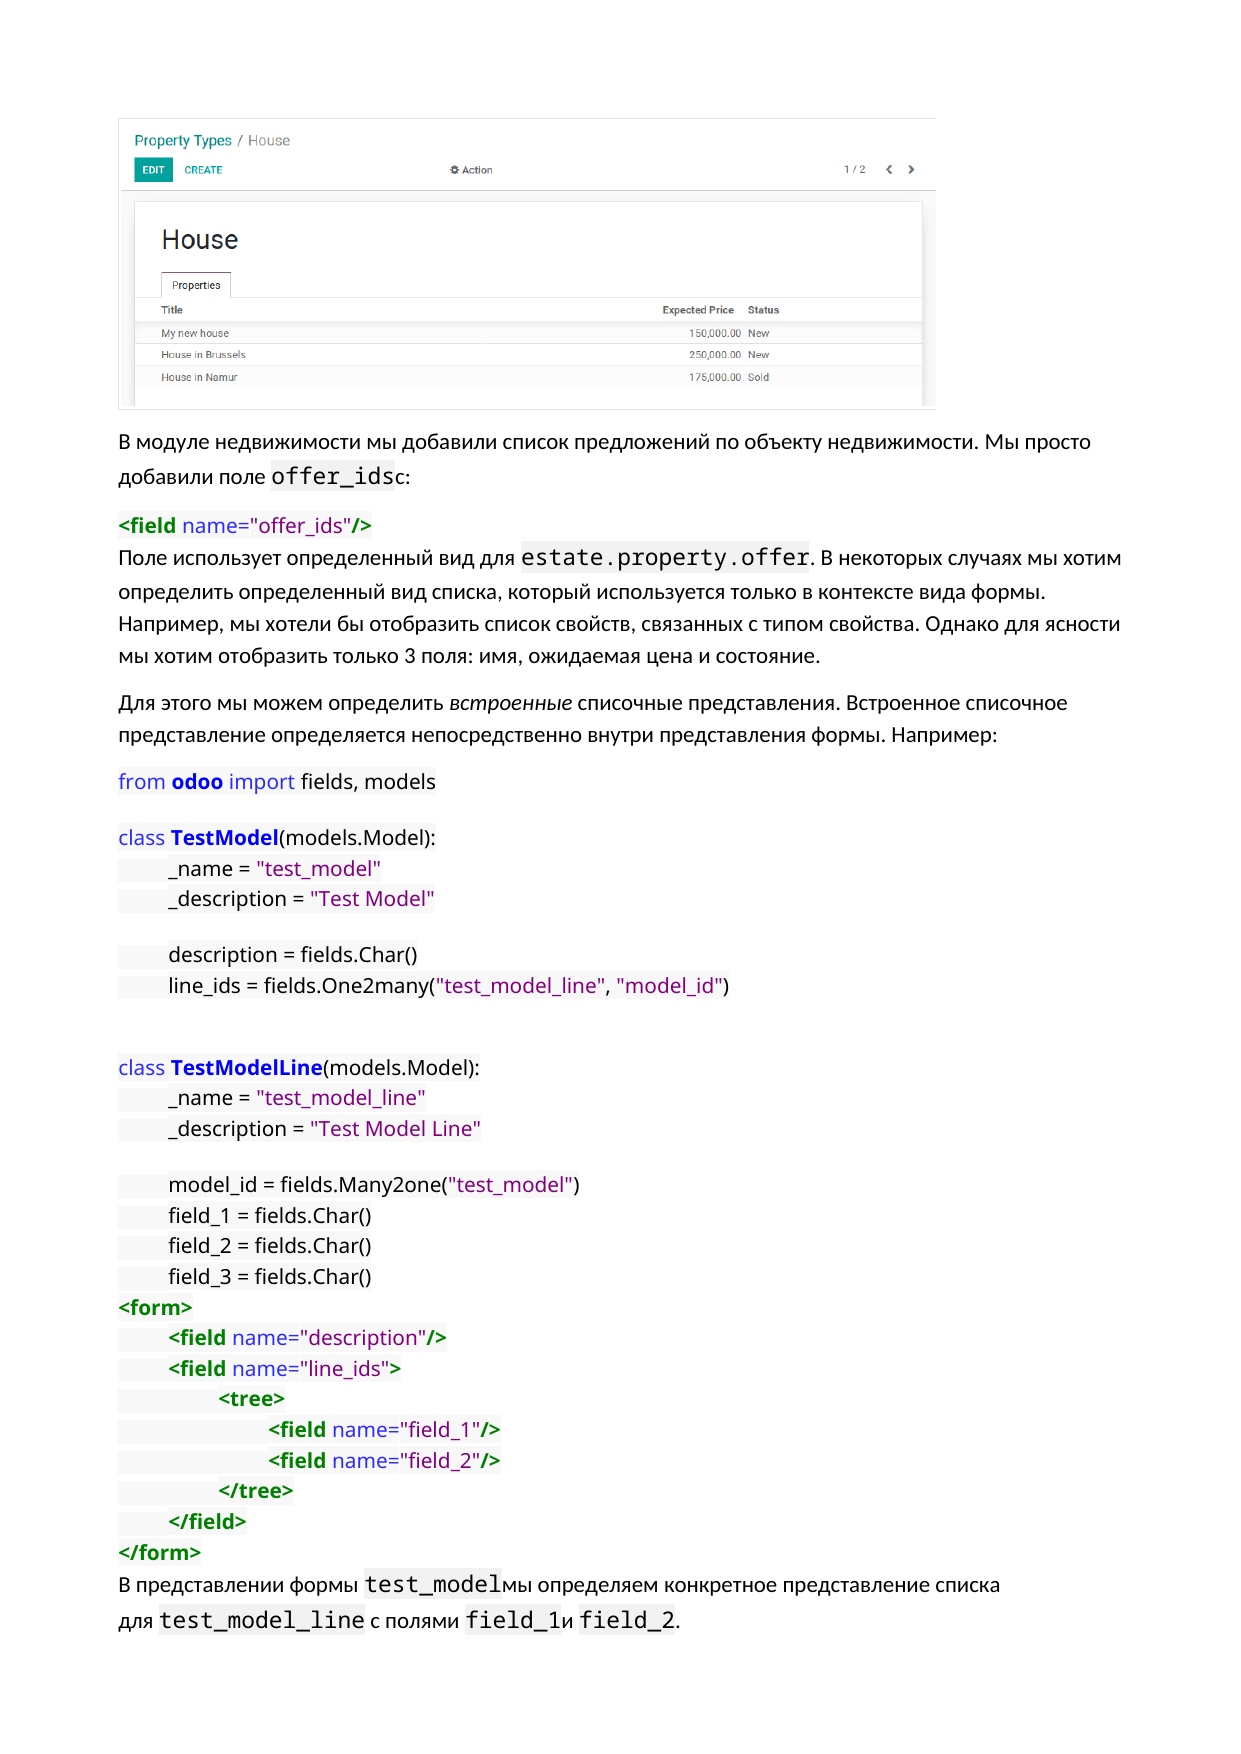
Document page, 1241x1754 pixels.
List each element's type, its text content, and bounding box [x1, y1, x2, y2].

text <field name="offer_ids"/> [118, 511, 1122, 539]
text _name = "test_model_line" [118, 1083, 1122, 1112]
text field_1 = fields.Char() [118, 1201, 1122, 1229]
text Поле использует определенный вид для estate.property.offer. В некоторых случаях мы хотим определить определенный вид списка, который используется только в контексте вида формы. Например, мы хотели бы отобразить список свойств, связанных с типом свойства. Однако для ясности мы хотим отобразить только 3 поля: имя, ожидаемая цена и состояние. [118, 541, 1122, 669]
text <field name="description"/> [118, 1323, 1122, 1352]
text <field name="line_ids"> [118, 1354, 1122, 1382]
text line_ids = fields.One2many("test_model_line", "model_id") [118, 971, 1122, 999]
text _description = "Test Model" [118, 884, 1122, 913]
text class TestModelLine(models.Model): [118, 1053, 1122, 1081]
text _name = "test_model" [118, 854, 1122, 882]
text Для этого мы можем определить встроенные списочные представления. Встроенное списочное представление определяется непосредственно внутри представления формы. Например: [118, 688, 1122, 748]
text В модуле недвижимости мы добавили список предложений по объекту недвижимости. Мы просто добавили поле offer_idsс: [118, 427, 1122, 491]
text </form> [118, 1538, 1122, 1566]
text field_3 = fields.Char() [118, 1262, 1122, 1290]
text class TestModel(models.Model): [118, 823, 1122, 851]
text description = fields.Char() [118, 940, 1122, 969]
text field_2 = fields.Char() [118, 1231, 1122, 1260]
picture [121, 121, 936, 406]
text <form> [118, 1293, 1122, 1321]
text <tree> [118, 1384, 1122, 1413]
text _description = "Test Model Line" [118, 1114, 1122, 1142]
text </field> [118, 1507, 1122, 1535]
text В представлении формы test_modelмы определяем конкретное представление списка для test_model_line с полями field_1и field_2. [118, 1568, 1122, 1635]
text from odoo import fields, models [118, 767, 1122, 795]
text </tree> [118, 1476, 1122, 1505]
text <field name="field_1"/> [118, 1415, 1122, 1443]
text <field name="field_2"/> [118, 1446, 1122, 1474]
text model_id = fields.Many2one("test_model") [118, 1170, 1122, 1198]
